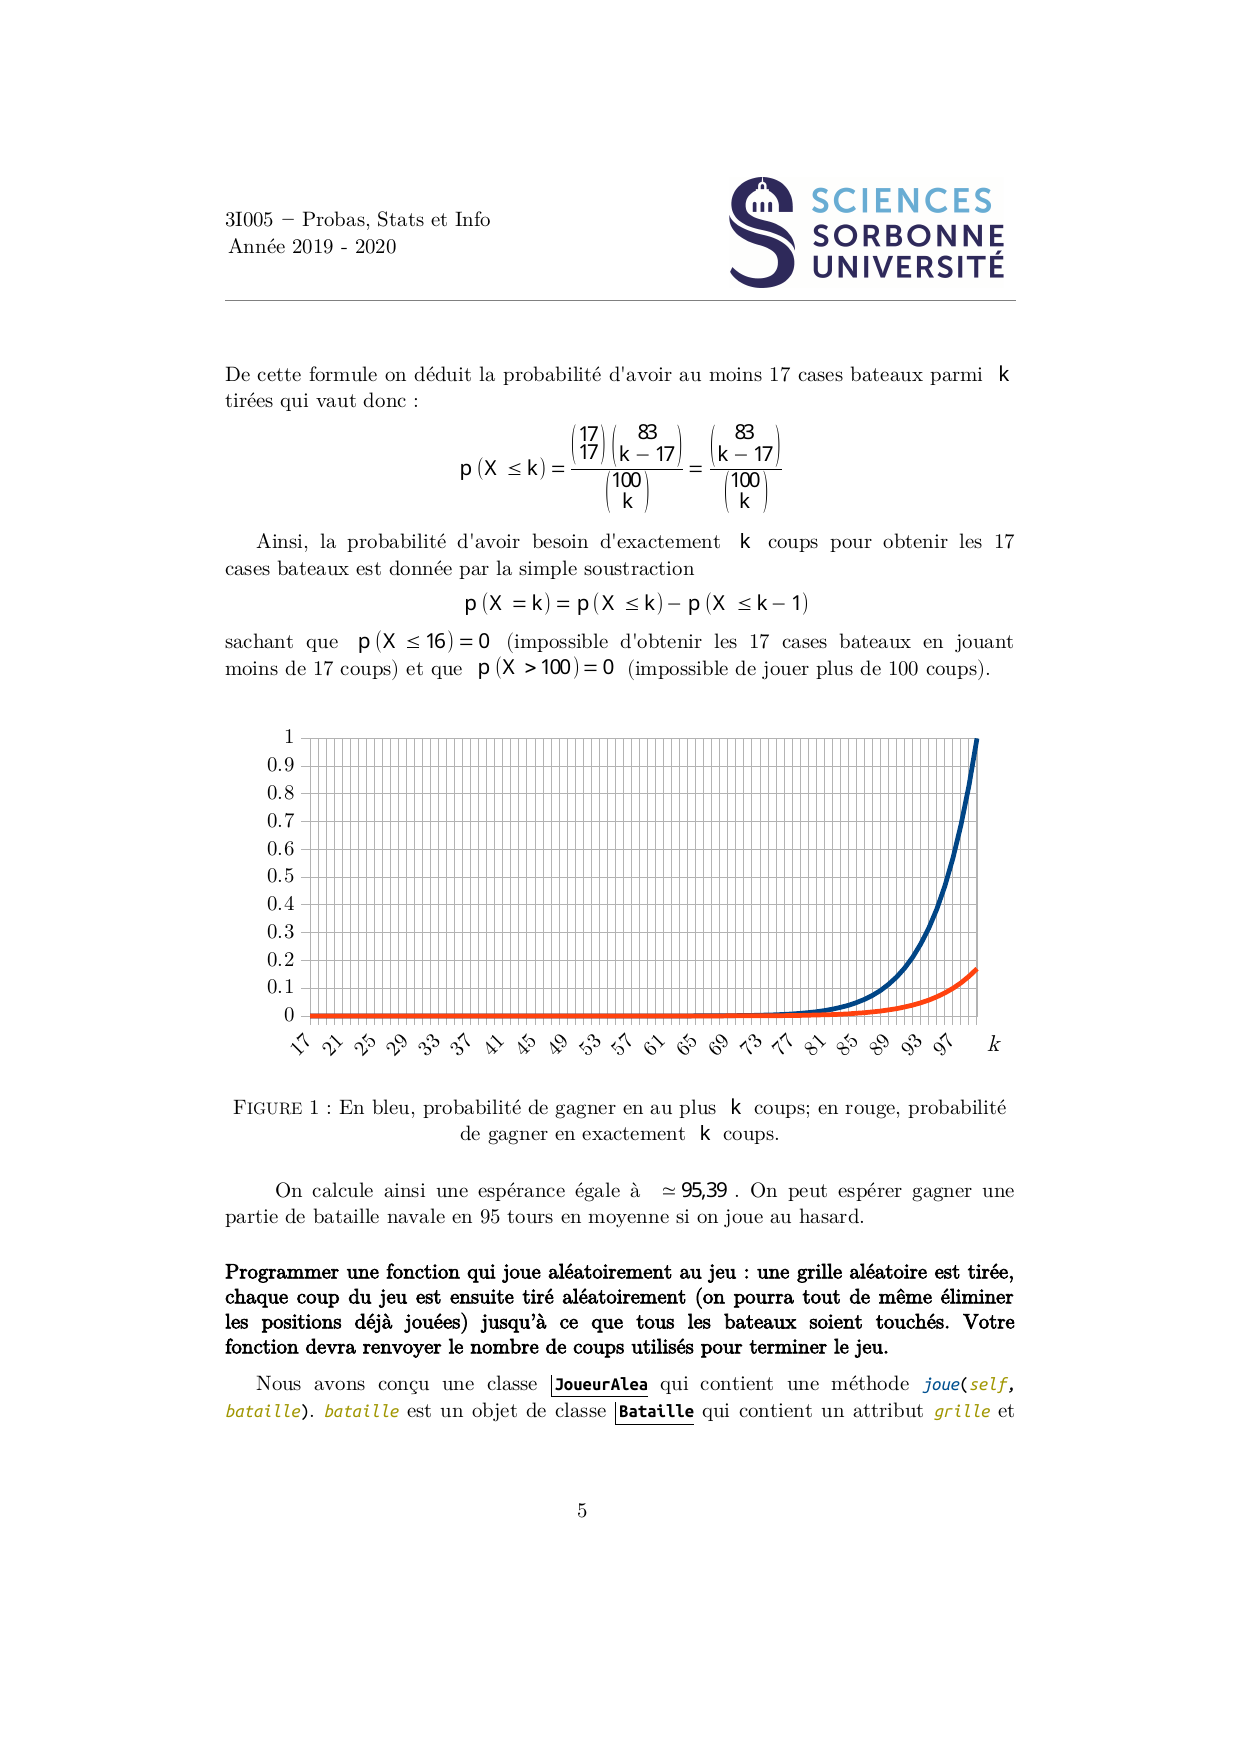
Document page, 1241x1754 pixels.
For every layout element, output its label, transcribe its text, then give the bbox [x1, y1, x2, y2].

text Nous avons conçu une classe JoueurAlea qui contient une méthode joue(self, bataille). bataille est un objet de classe Bataille qui contient un attribut grille et [225, 1369, 1016, 1424]
text On calcule ainsi une espérance égale à . On peut espérer gagner une partie de bataille navale en 95 tours en moyenne si on joue au hasard. [225, 1177, 1016, 1228]
text sachant que (impossible d'obtenir les 17 cases bateaux en jouant moins de 17 coups) et que (impossible de jouer plus de 100 coups). [225, 627, 1016, 681]
text Figure 1 : En bleu, probabilité de gagner en au plus coups; en rouge, probabilité de gagner en exactement coups. [232, 1091, 1008, 1146]
subtitle Programmer une fonction qui joue aléatoirement au jeu : une grille aléatoire est tirée, chaque coup du jeu est ensuite tiré aléatoirement (on pourra tout de même éliminer les positions déjà jouées) jusqu’à ce que tous les bateaux soient touchés. Votre fonction devra renvoyer le nombre de coups utilisés pour terminer le jeu. [225, 1257, 1016, 1357]
text Ainsi, la probabilité d'avoir besoin d'exactement coups pour obtenir les 17 cases bateaux est donnée par la simple soustraction [225, 528, 1016, 579]
text De cette formule on déduit la probabilité d'avoir au moins 17 cases bateaux parmi tirées qui vaut donc : [225, 360, 1016, 411]
picture [729, 177, 1004, 288]
